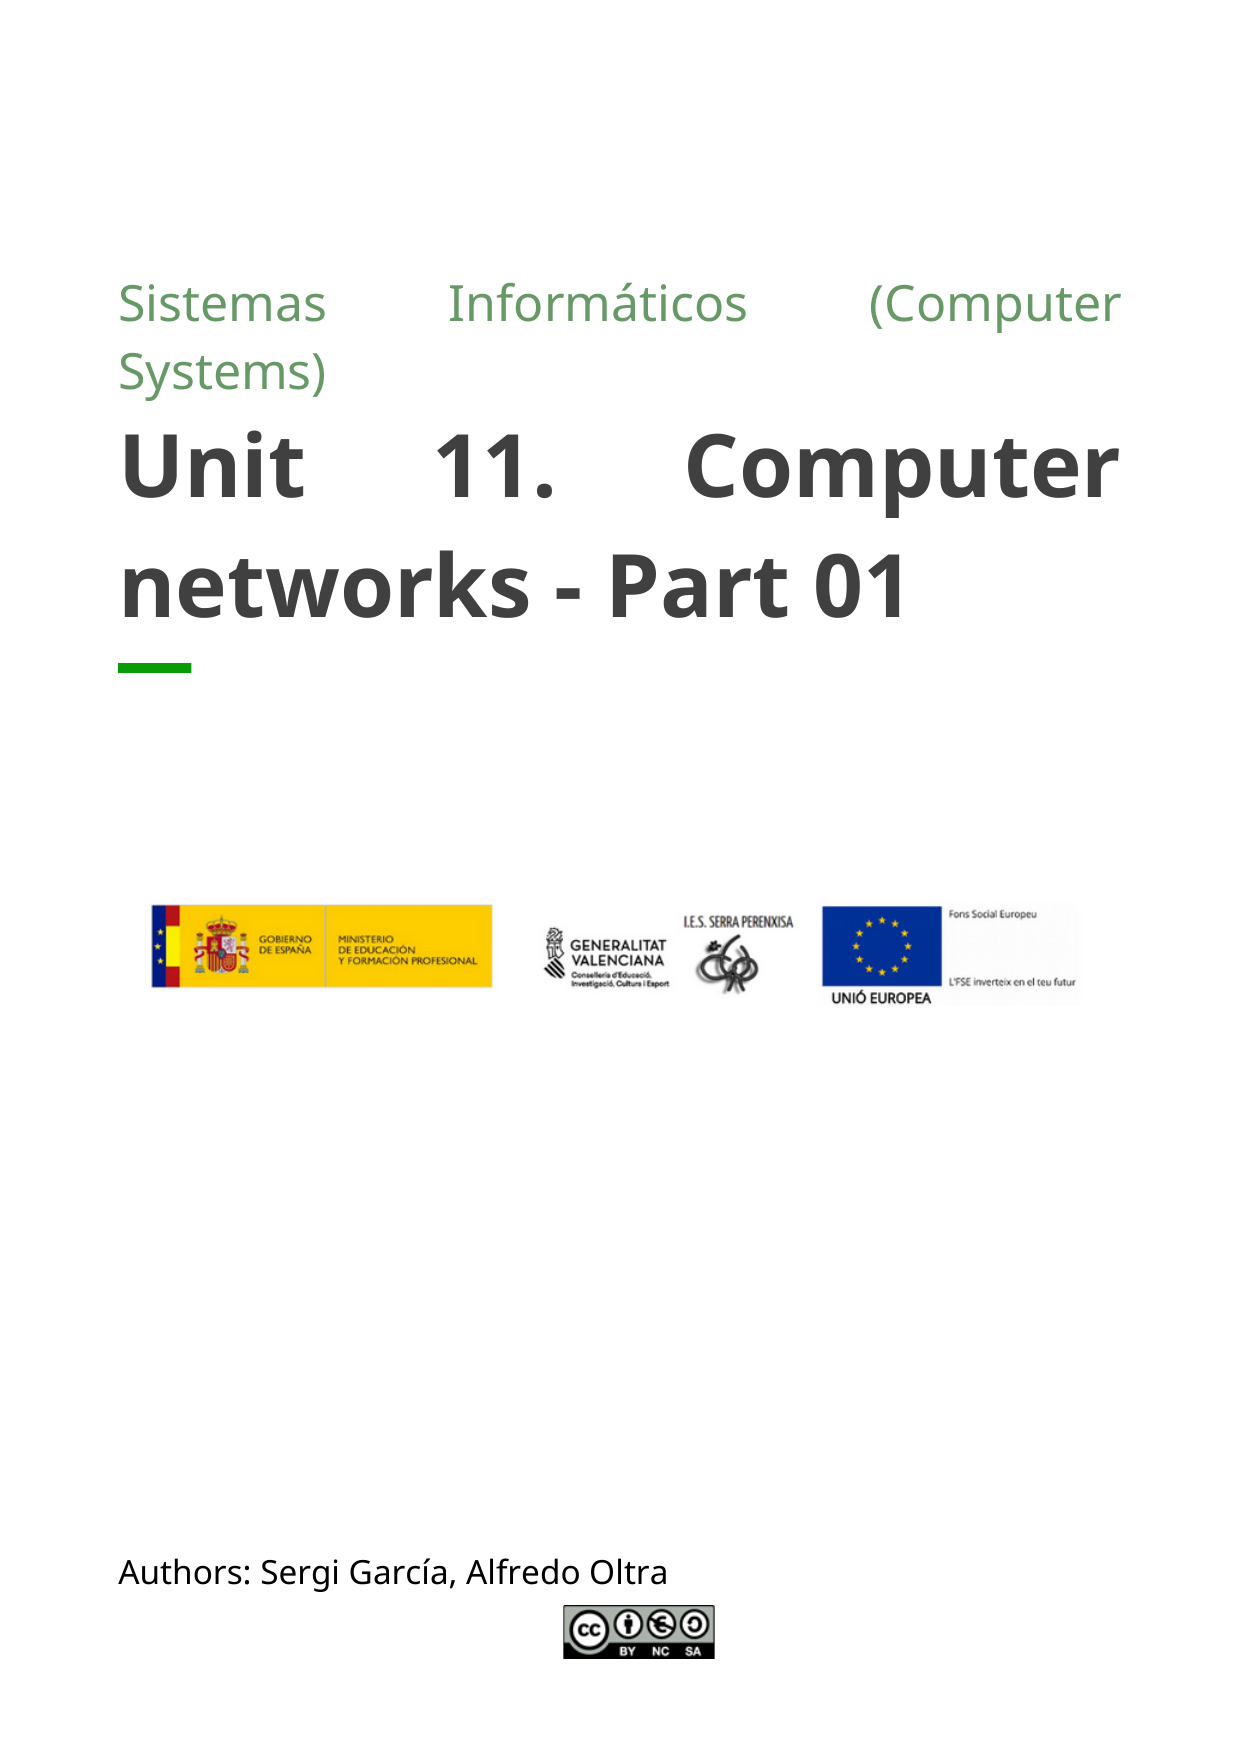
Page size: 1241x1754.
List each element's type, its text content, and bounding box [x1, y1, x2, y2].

picture [563, 1605, 715, 1659]
picture [118, 885, 1123, 1005]
picture [118, 663, 192, 673]
text Authors: Sergi García, Alfredo Oltra [118, 1548, 1122, 1594]
title Sistemas Informáticos (Computer Systems) Unit 11. Computer networks - Part 01 [118, 268, 1122, 643]
